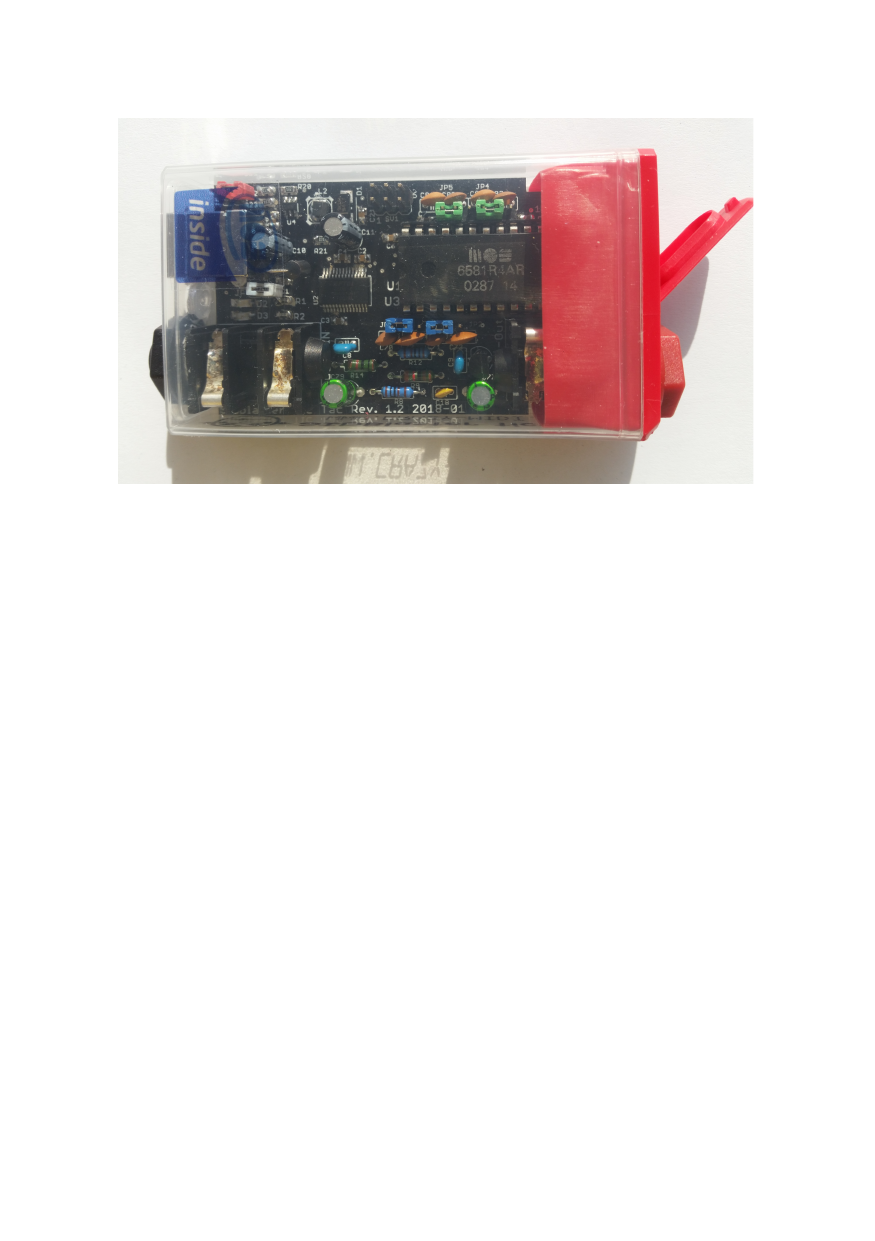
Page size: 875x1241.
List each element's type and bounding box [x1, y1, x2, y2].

picture [118, 118, 754, 484]
